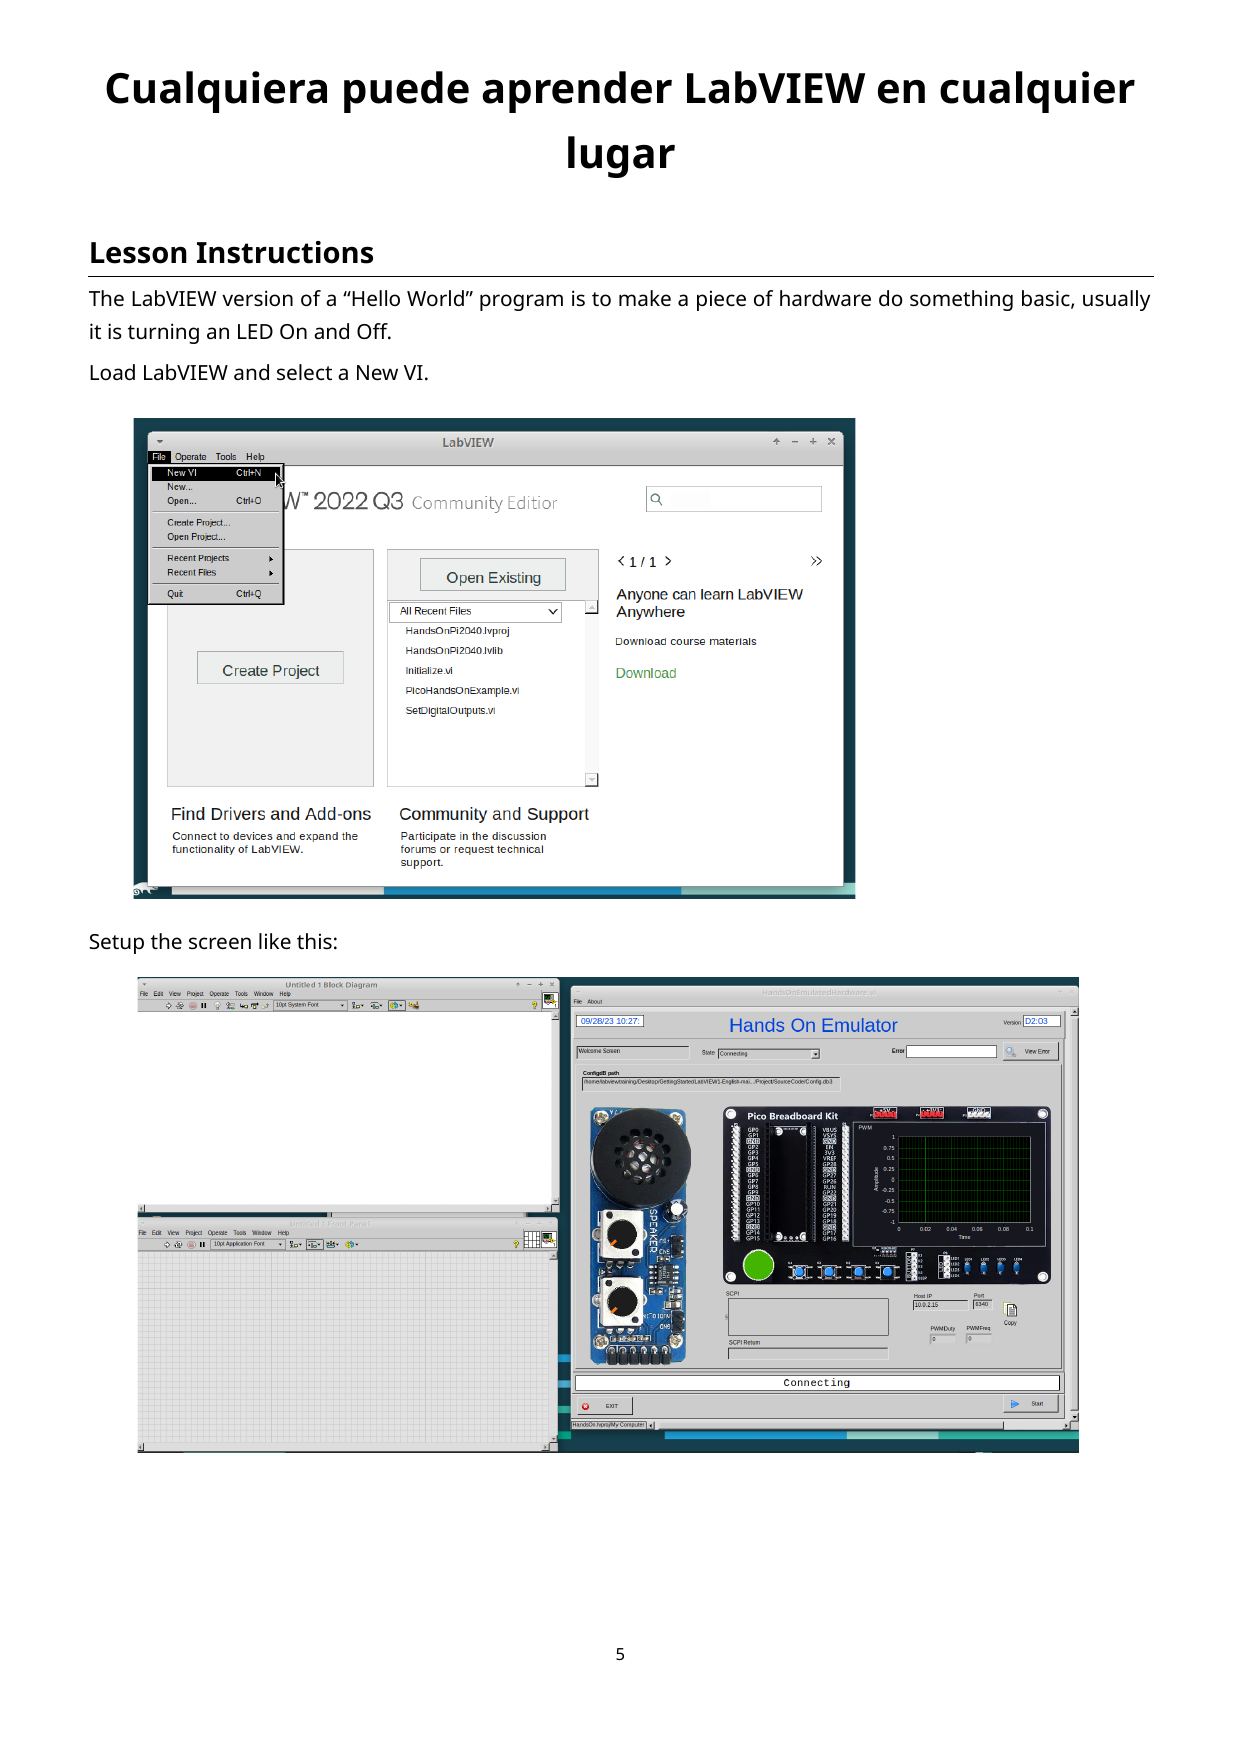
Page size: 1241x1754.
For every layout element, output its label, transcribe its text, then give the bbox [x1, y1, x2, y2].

picture [137, 977, 1079, 1453]
subtitle Lesson Instructions [88, 232, 1152, 272]
picture [133, 418, 856, 899]
text The LabVIEW version of a “Hello World” program is to make a piece of hardware do something basic, usually it is turning an LED On and Off. [88, 284, 1152, 345]
text Setup the screen like this: [88, 927, 1152, 956]
text Load LabVIEW and select a New VI. [88, 358, 1152, 387]
